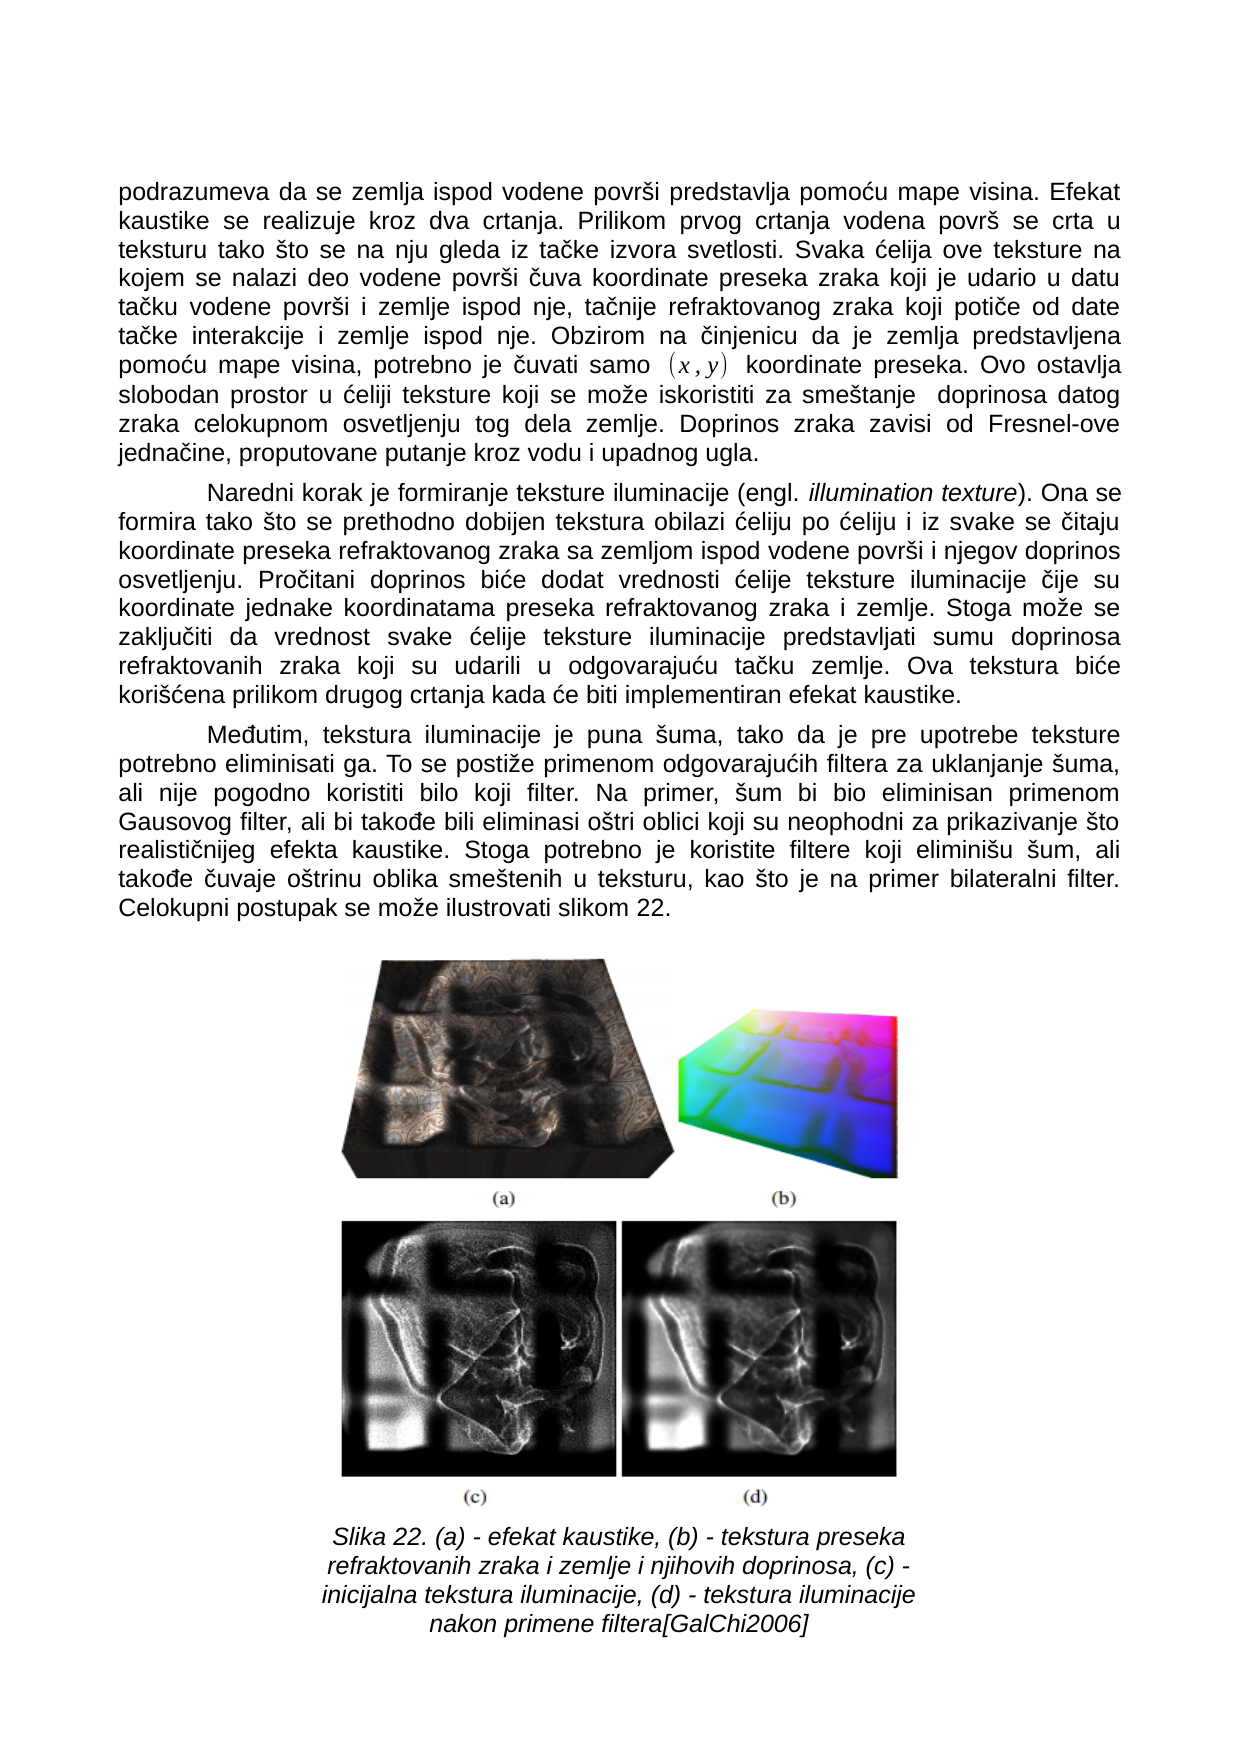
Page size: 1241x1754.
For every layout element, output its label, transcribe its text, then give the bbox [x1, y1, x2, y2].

text Međutim, tekstura iluminacije je puna šuma, tako da je pre upotrebe teksture potrebno eliminisati ga. To se postiže primenom odgovarajućih filtera za uklanjanje šuma, ali nije pogodno koristiti bilo koji filter. Na primer, šum bi bio eliminisan primenom Gausovog filter, ali bi takođe bili eliminasi oštri oblici koji su neophodni za prikazivanje što realističnijeg efekta kaustike. Stoga potrebno je koristite filtere koji eliminišu šum, ali takođe čuvaje oštrinu oblika smeštenih u teksturu, kao što je na primer bilateralni filter. Celokupni postupak se može ilustrovati slikom 22. [118, 720, 1122, 922]
text podrazumeva da se zemlja ispod vodene površi predstavlja pomoću mape visina. Efekat kaustike se realizuje kroz dva crtanja. Prilikom prvog crtanja vodena površ se crta u teksturu tako što se na nju gleda iz tačke izvora svetlosti. Svaka ćelija ove teksture na kojem se nalazi deo vodene površi čuva koordinate preseka zraka koji je udario u datu tačku vodene površi i zemlje ispod nje, tačnije refraktovanog zraka koji potiče od date tačke interakcije i zemlje ispod nje. Obzirom na činjenicu da je zemlja predstavljena pomoću mape visina, potrebno je čuvati samo koordinate preseka. Ovo ostavlja slobodan prostor u ćeliji teksture koji se može iskoristiti za smeštanje doprinosa datog zraka celokupnom osvetljenju tog dela zemlje. Doprinos zraka zavisi od Fresnel-ove jednačine, proputovane putanje kroz vodu i upadnog ugla. [118, 177, 1122, 467]
text Naredni korak je formiranje teksture iluminacije (engl. illumination texture). Ona se formira tako što se prethodno dobijen tekstura obilazi ćeliju po ćeliju i iz svake se čitaju koordinate preseka refraktovanog zraka sa zemljom ispod vodene površi i njegov doprinos osvetljenju. Pročitani doprinos biće dodat vrednosti ćelije teksture iluminacije čije su koordinate jednake koordinatama preseka refraktovanog zraka i zemlje. Stoga može se zaključiti da vrednost svake ćelije teksture iluminacije predstavljati sumu doprinosa refraktovanih zraka koji su udarili u odgovarajuću tačku zemlje. Ova tekstura biće korišćena prilikom drugog crtanja kada će biti implementiran efekat kaustike. [118, 478, 1122, 708]
text Slika 22. (a) - efekat kaustike, (b) - tekstura preseka refraktovanih zraka i zemlje i njihovih doprinosa, (c) - inicijalna tekstura iluminacije, (d) - tekstura iluminacije nakon primene filtera[GalChi2006] [289, 951, 952, 1637]
picture [308, 950, 932, 1517]
